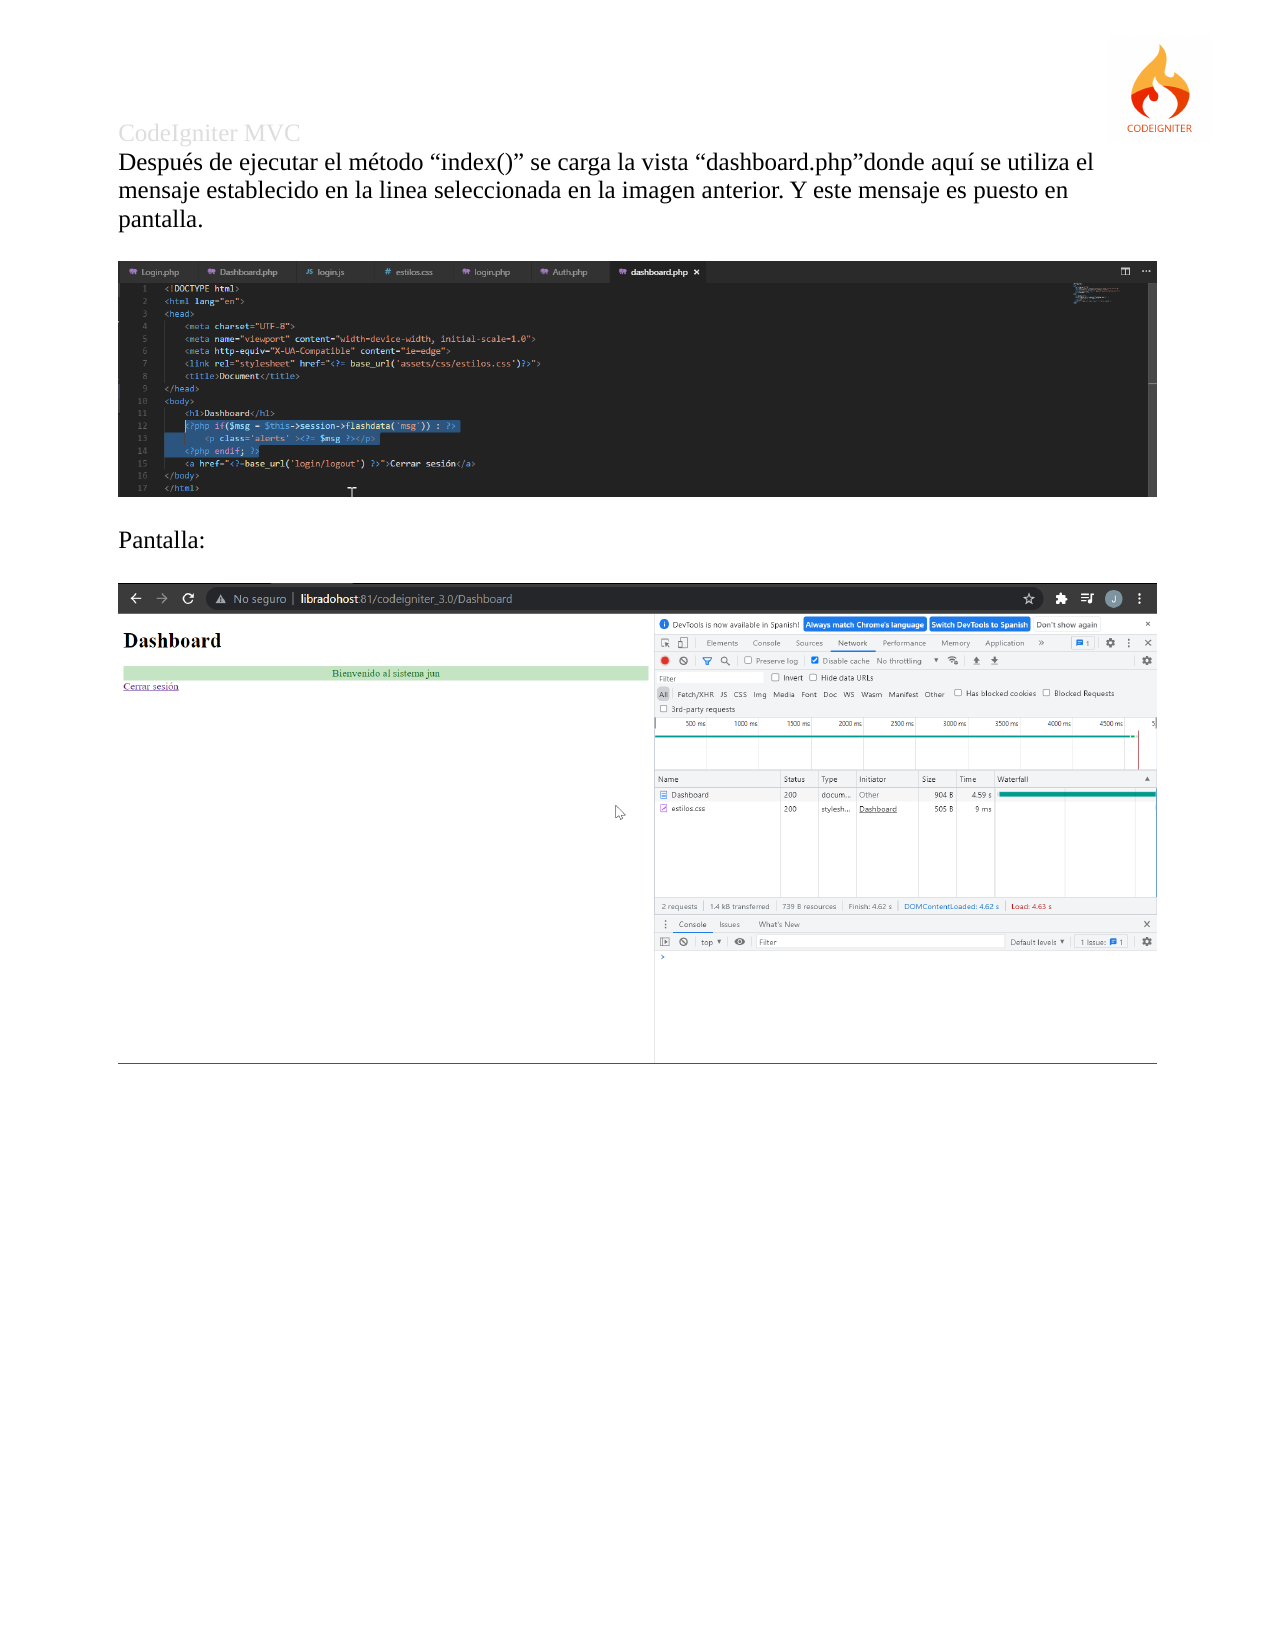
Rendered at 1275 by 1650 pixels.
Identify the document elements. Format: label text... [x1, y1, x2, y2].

picture [1107, 36, 1213, 142]
picture [118, 261, 1157, 497]
text Después de ejecutar el método “index()” se carga la vista “dashboard.php”donde aquí se utiliza el mensaje establecido en la linea seleccionada en la imagen anterior. Y este mensaje es puesto en pantalla. [118, 147, 1157, 233]
picture [118, 583, 1157, 1064]
text Pantalla: [118, 526, 1157, 554]
